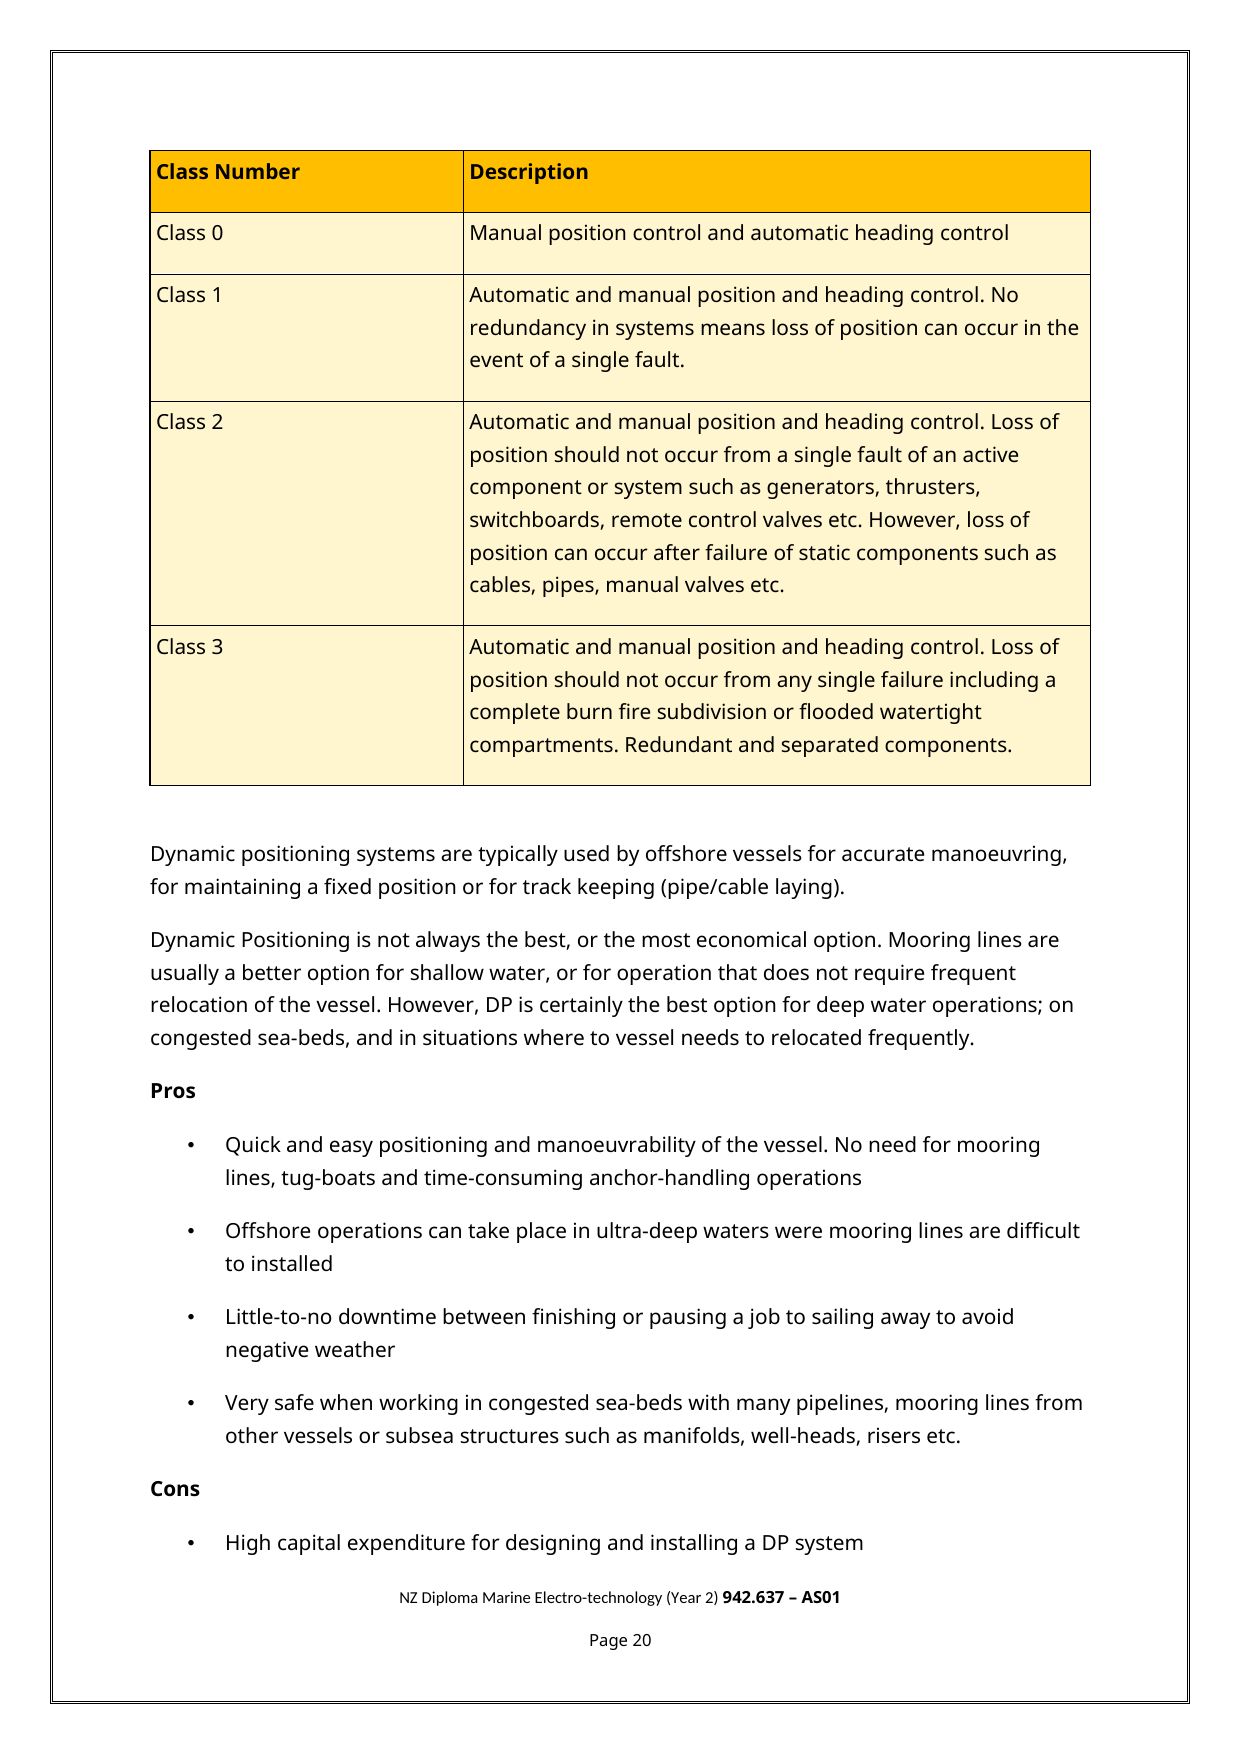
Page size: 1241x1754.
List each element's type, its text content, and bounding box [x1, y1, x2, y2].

table_cell Automatic and manual position and heading control. Loss of position should not occur from any single failure including a complete burn fire subdivision or flooded watertight compartments. Redundant and separated components. [464, 626, 1090, 785]
table_header Class Number [151, 151, 463, 212]
table_cell Class 2 [151, 402, 463, 625]
table_cell Class 1 [151, 275, 463, 401]
table_cell Automatic and manual position and heading control. No redundancy in systems means loss of position can occur in the event of a single fault. [464, 275, 1090, 401]
table_cell Automatic and manual position and heading control. Loss of position should not occur from a single fault of an active component or system such as generators, thrusters, switchboards, remote control valves etc. However, loss of position can occur after failure of static components such as cables, pipes, manual valves etc. [464, 402, 1090, 625]
table_header Description [464, 151, 1090, 212]
table_cell Class 0 [151, 213, 463, 273]
list Quick and easy positioning and manoeuvrability of the vessel. No need for mooring lines, tug-boats and time-consuming anchor-handling operations [187, 1130, 1090, 1191]
list Little-to-no downtime between finishing or pausing a job to sailing away to avoid negative weather [187, 1302, 1090, 1363]
text Dynamic Positioning is not always the best, or the most economical option. Mooring lines are usually a better option for shallow water, or for operation that does not require frequent relocation of the vessel. However, DP is certainly the best option for deep water operations; on congested sea-beds, and in situations where to vessel needs to relocated frequently. [150, 925, 1090, 1052]
list Offshore operations can take place in ultra-deep waters were mooring lines are difficult to installed [187, 1216, 1090, 1277]
text Dynamic positioning systems are typically used by offshore vessels for accurate manoeuvring, for maintaining a fixed position or for track keeping (pipe/cable laying). [150, 839, 1090, 900]
text Pros [150, 1077, 1090, 1105]
list Very safe when working in congested sea-beds with many pipelines, mooring lines from other vessels or subsea structures such as manifolds, well-heads, risers etc. [187, 1388, 1090, 1449]
list High capital expenditure for designing and installing a DP system [187, 1528, 1090, 1556]
table_cell Class 3 [151, 626, 463, 785]
table_cell Manual position control and automatic heading control [464, 213, 1090, 273]
text Cons [150, 1474, 1090, 1503]
